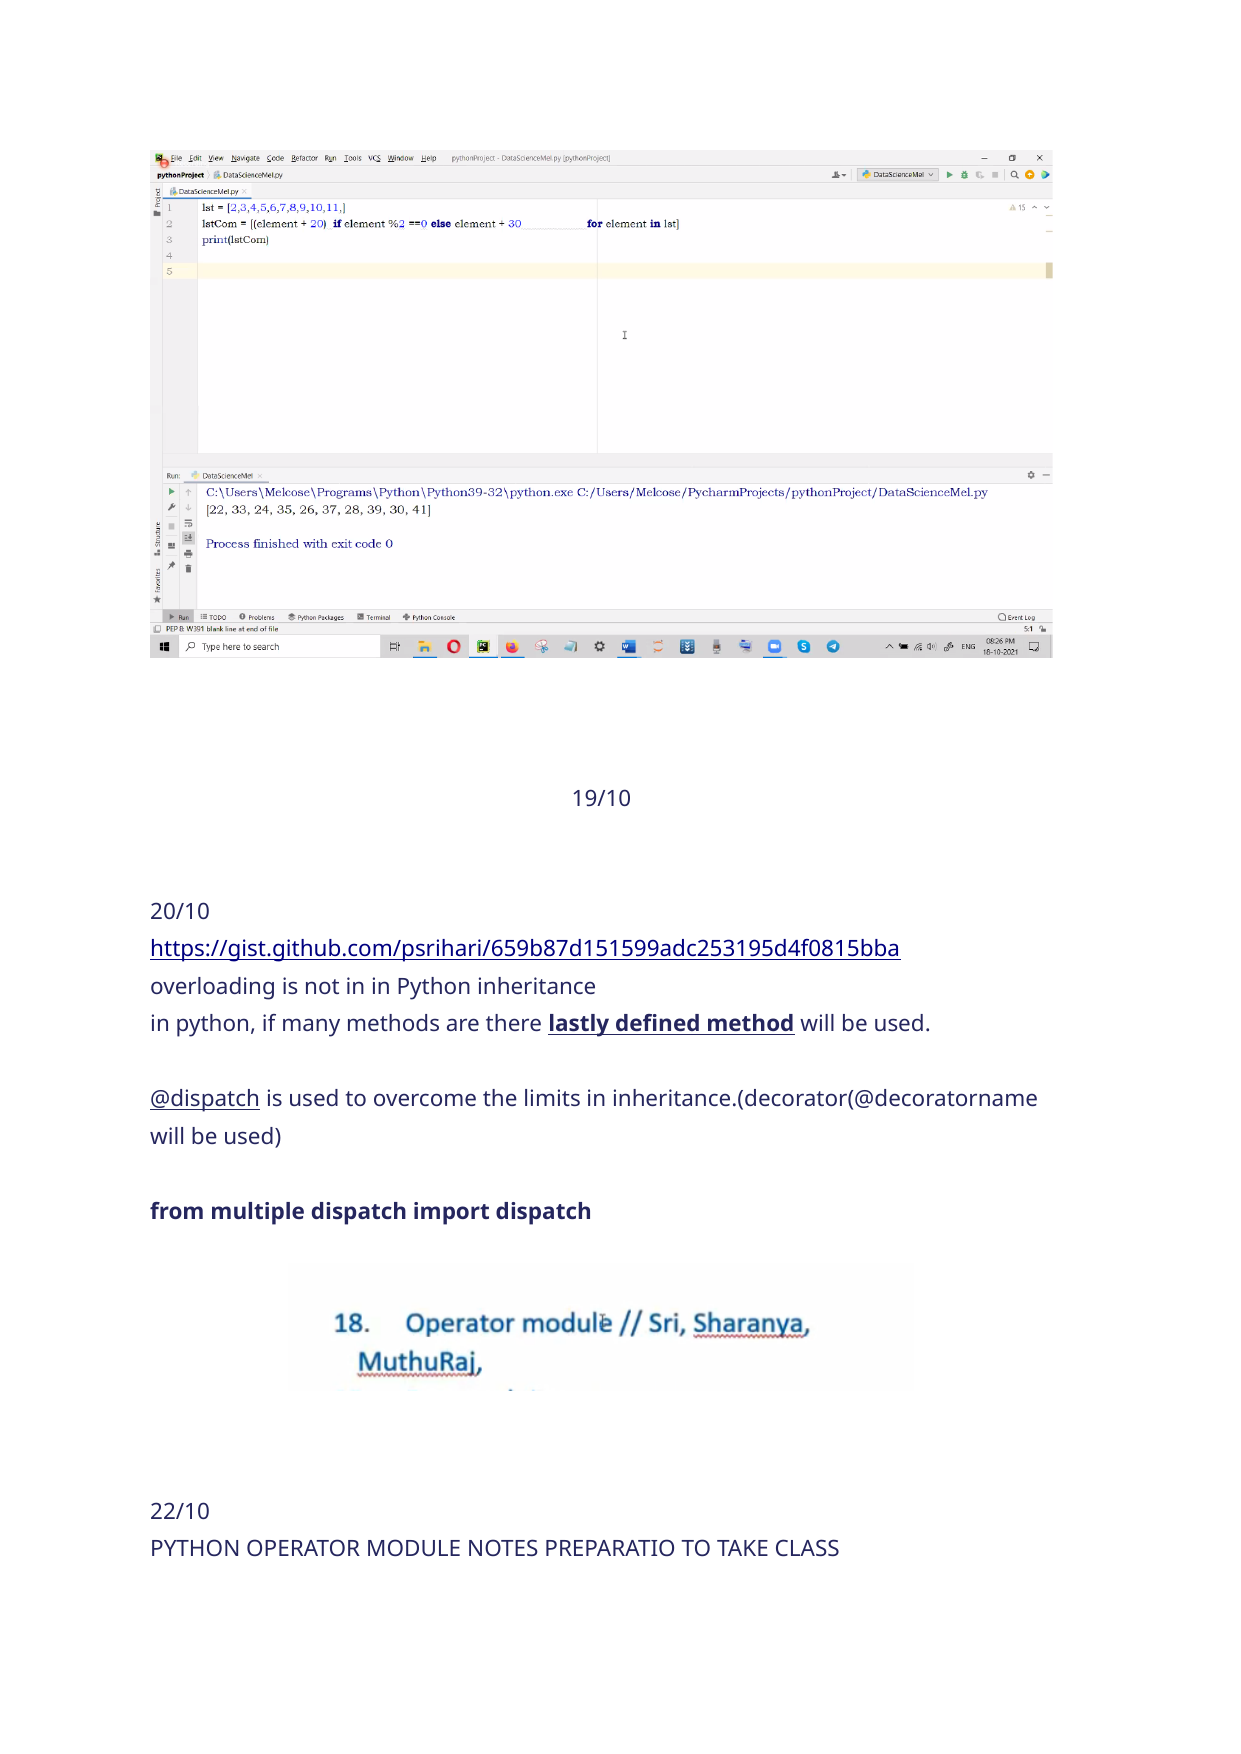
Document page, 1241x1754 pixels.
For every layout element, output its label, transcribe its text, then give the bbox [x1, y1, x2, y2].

picture [150, 150, 1053, 658]
picture [288, 1263, 915, 1391]
text in python, if many methods are there lastly defined method will be used. [150, 1001, 1053, 1038]
text overloading is not in in Python inheritance [150, 963, 1053, 1001]
text 19/10 [150, 776, 1053, 813]
text from multiple dispatch import dispatch [150, 1188, 1053, 1226]
text PYTHON OPERATOR MODULE NOTES PREPARATIO TO TAKE CLASS [150, 1526, 1053, 1563]
text 20/10 [150, 888, 1053, 926]
text @dispatch is used to overcome the limits in inheritance.(decorator(@decoratorname will be used) [150, 1076, 1053, 1151]
text https://gist.github.com/psrihari/659b87d151599adc253195d4f0815bba [150, 926, 1053, 963]
text 22/10 [150, 1488, 1053, 1526]
